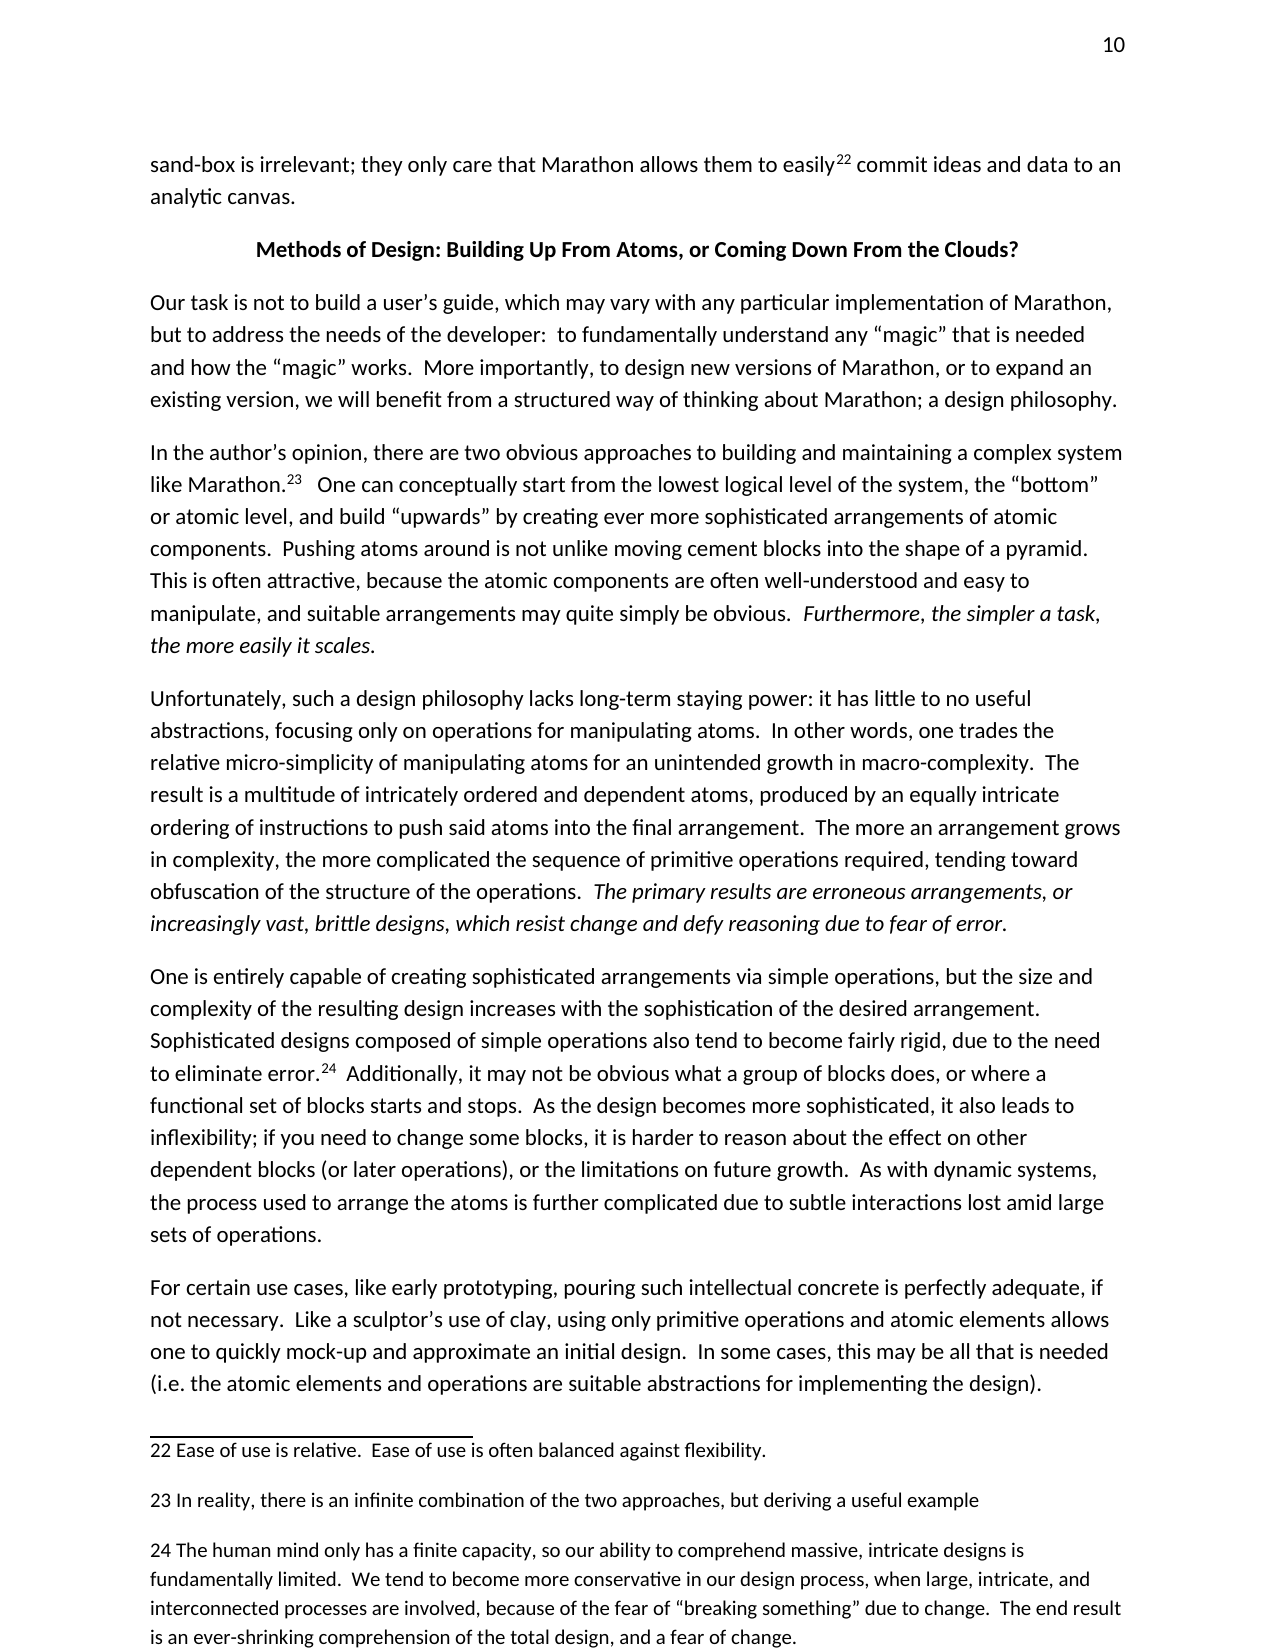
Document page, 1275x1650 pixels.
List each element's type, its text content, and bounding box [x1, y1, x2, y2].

text In reality, there is an infinite combination of the two approaches, but deriving a useful example [150, 1487, 1125, 1512]
text In the author’s opinion, there are two obvious approaches to building and maintaining a complex system like Marathon. One can conceptually start from the lowest logical level of the system, the “bottom” or atomic level, and build “upwards” by creating ever more sophisticated arrangements of atomic components. Pushing atoms around is not unlike moving cement blocks into the shape of a pyramid. This is often attractive, because the atomic components are often well-understood and easy to manipulate, and suitable arrangements may quite simply be obvious. Furthermore, the simpler a task, the more easily it scales. [150, 438, 1125, 659]
text The human mind only has a finite capacity, so our ability to comprehend massive, intricate designs is fundamentally limited. We tend to become more conservative in our design process, when large, intricate, and interconnected processes are involved, because of the fear of “breaking something” due to change. The end result is an ever-shrinking comprehension of the total design, and a fear of change. [150, 1537, 1125, 1650]
text For certain use cases, like early prototyping, pouring such intellectual concrete is perfectly adequate, if not necessary. Like a sculptor’s use of clay, using only primitive operations and atomic elements allows one to quickly mock-up and approximate an initial design. In some cases, this may be all that is needed (i.e. the atomic elements and operations are suitable abstractions for implementing the design). [150, 1273, 1125, 1397]
text Ease of use is relative. Ease of use is often balanced against flexibility. [150, 1437, 1125, 1462]
text One is entirely capable of creating sophisticated arrangements via simple operations, but the size and complexity of the resulting design increases with the sophistication of the desired arrangement. Sophisticated designs composed of simple operations also tend to become fairly rigid, due to the need to eliminate error. Additionally, it may not be obvious what a group of blocks does, or where a functional set of blocks starts and stops. As the design becomes more sophisticated, it also leads to inflexibility; if you need to change some blocks, it is harder to reason about the effect on other dependent blocks (or later operations), or the limitations on future growth. As with dynamic systems, the process used to arrange the atoms is further complicated due to subtle interactions lost amid large sets of operations. [150, 962, 1125, 1248]
text Our task is not to build a user’s guide, which may vary with any particular implementation of Marathon, but to address the needs of the developer: to fundamentally understand any “magic” that is needed and how the “magic” works. More importantly, to design new versions of Marathon, or to expand an existing version, we will benefit from a structured way of thinking about Marathon; a design philosophy. [150, 288, 1125, 413]
text sand-box is irrelevant; they only care that Marathon allows them to easily commit ideas and data to an analytic canvas. [150, 150, 1125, 210]
text Unfortunately, such a design philosophy lacks long-term staying power: it has little to no useful abstractions, focusing only on operations for manipulating atoms. In other words, one trades the relative micro-simplicity of manipulating atoms for an unintended growth in macro-complexity. The result is a multitude of intricately ordered and dependent atoms, produced by an equally intricate ordering of instructions to push said atoms into the final arrangement. The more an arrangement grows in complexity, the more complicated the sequence of primitive operations required, tending toward obfuscation of the structure of the operations. The primary results are erroneous arrangements, or increasingly vast, brittle designs, which resist change and defy reasoning due to fear of error. [150, 684, 1125, 937]
text Methods of Design: Building Up From Atoms, or Coming Down From the Clouds? [150, 235, 1125, 263]
